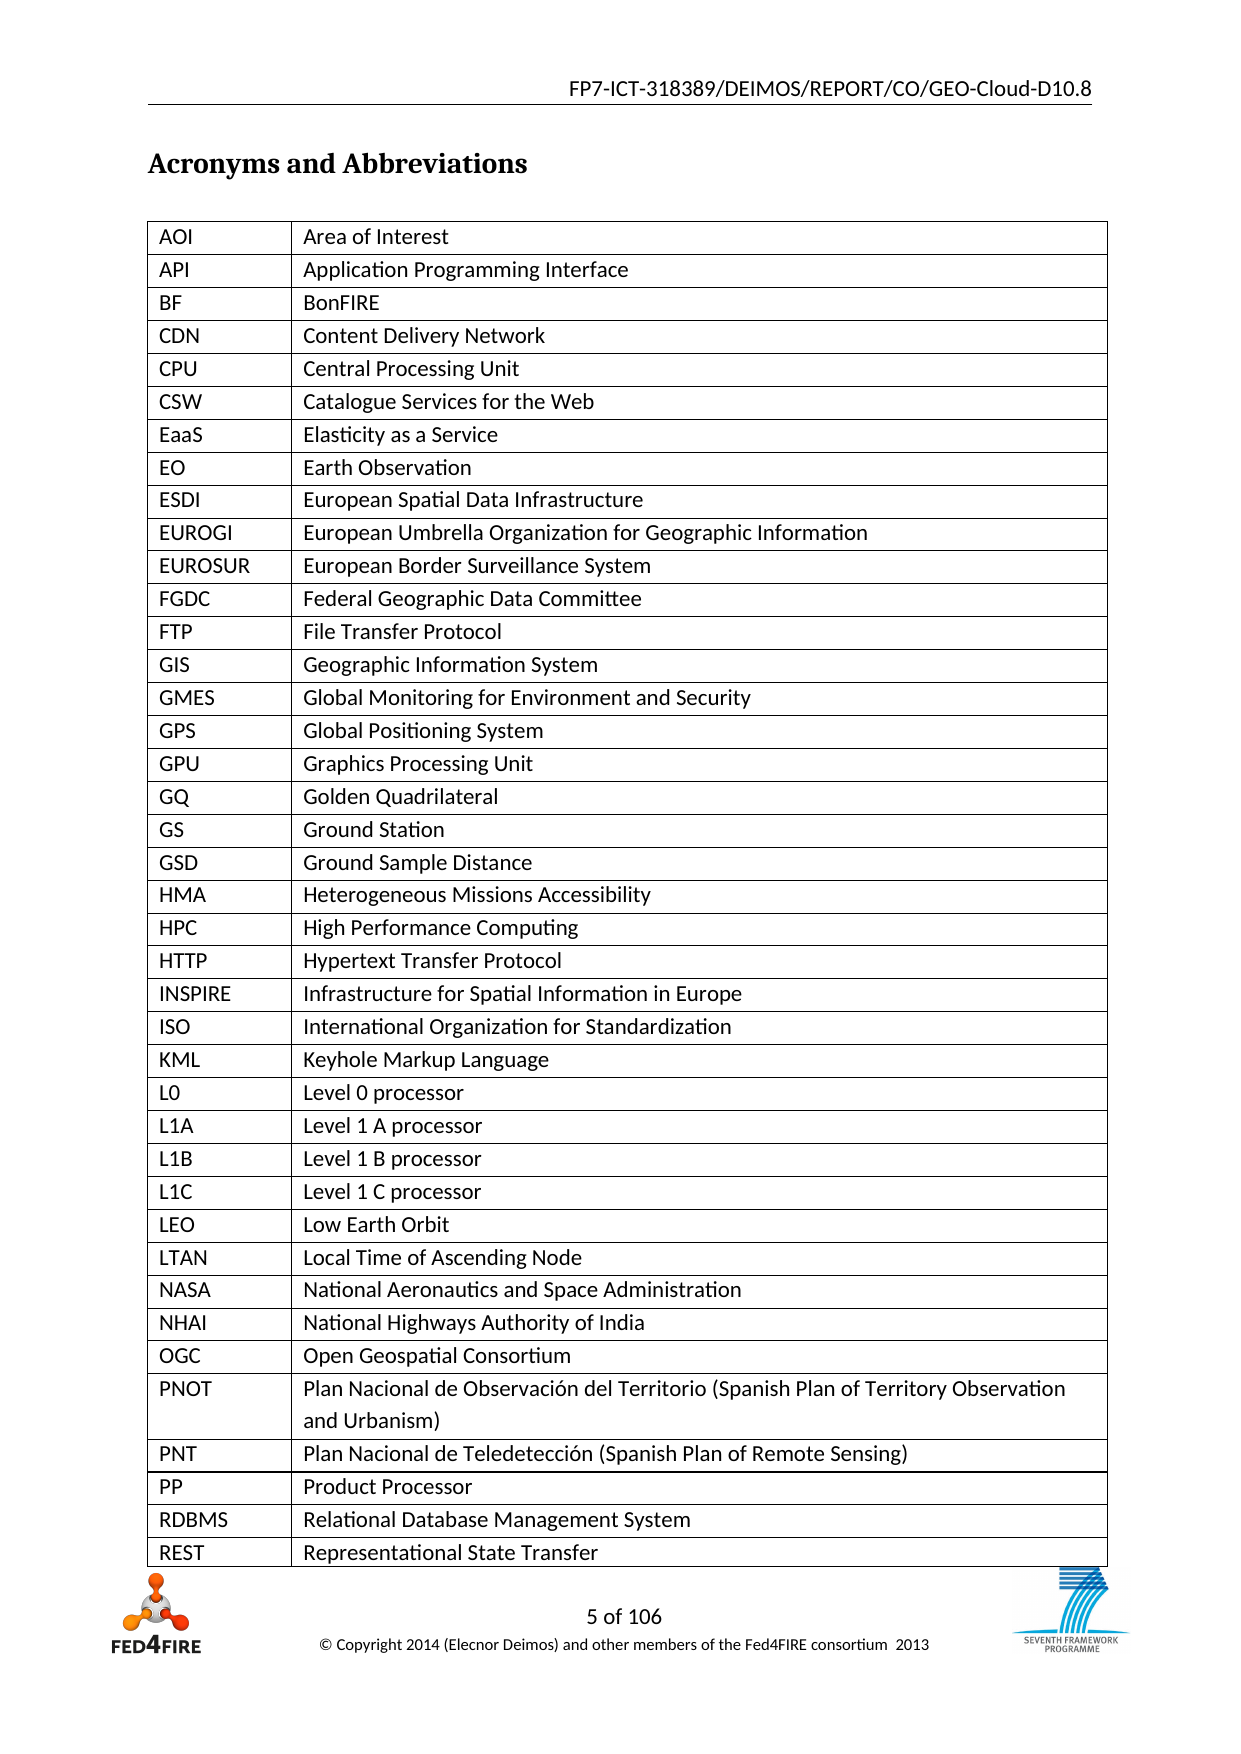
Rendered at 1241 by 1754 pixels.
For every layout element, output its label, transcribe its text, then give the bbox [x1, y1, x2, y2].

table_cell Golden Quadrilateral [292, 782, 1107, 814]
table_cell GIS [148, 650, 291, 682]
table_cell Central Processing Unit [292, 354, 1107, 386]
table_cell ESDI [148, 486, 291, 517]
table_cell ISO [148, 1012, 291, 1044]
table_cell EaaS [148, 420, 291, 452]
table_cell European Spatial Data Infrastructure [292, 486, 1107, 517]
table_cell Keyhole Markup Language [292, 1045, 1107, 1077]
table_cell Global Positioning System [292, 716, 1107, 748]
table_cell L1A [148, 1111, 291, 1143]
table_cell Ground Station [292, 815, 1107, 847]
table_cell FTP [148, 617, 291, 649]
table_cell NASA [148, 1276, 291, 1307]
table_cell Plan Nacional de Teledetección (Spanish Plan of Remote Sensing) [292, 1440, 1107, 1471]
table_cell European Umbrella Organization for Geographic Information [292, 519, 1107, 550]
table_cell REST [148, 1538, 291, 1566]
table_cell Level 1 C processor [292, 1177, 1107, 1209]
table_cell Low Earth Orbit [292, 1210, 1107, 1242]
table_cell BonFIRE [292, 288, 1107, 320]
table_cell KML [148, 1045, 291, 1077]
table_cell EUROGI [148, 519, 291, 550]
table_cell Plan Nacional de Observación del Territorio (Spanish Plan of Territory Observation and Urbanism) [292, 1374, 1107, 1438]
table_cell European Border Surveillance System [292, 551, 1107, 583]
table_cell CDN [148, 321, 291, 353]
table_cell HMA [148, 881, 291, 912]
table_cell GMES [148, 683, 291, 715]
table_cell GPS [148, 716, 291, 748]
table_cell GS [148, 815, 291, 847]
table_cell INSPIRE [148, 979, 291, 1011]
table_cell Hypertext Transfer Protocol [292, 946, 1107, 978]
table_cell RDBMS [148, 1505, 291, 1537]
table_cell CSW [148, 387, 291, 419]
table_cell Content Delivery Network [292, 321, 1107, 353]
table_cell Level 1 A processor [292, 1111, 1107, 1143]
table_cell Global Monitoring for Environment and Security [292, 683, 1107, 715]
table_cell Federal Geographic Data Committee [292, 584, 1107, 616]
table_cell GQ [148, 782, 291, 814]
table_cell NHAI [148, 1309, 291, 1340]
table_cell PNOT [148, 1374, 291, 1438]
table_cell Relational Database Management System [292, 1505, 1107, 1537]
table_cell L1B [148, 1144, 291, 1176]
table_cell HTTP [148, 946, 291, 978]
table_cell National Aeronautics and Space Administration [292, 1276, 1107, 1307]
table_cell API [148, 255, 291, 287]
table_cell Catalogue Services for the Web [292, 387, 1107, 419]
table_cell File Transfer Protocol [292, 617, 1107, 649]
table_cell Application Programming Interface [292, 255, 1107, 287]
table_cell L1C [148, 1177, 291, 1209]
table_cell L0 [148, 1078, 291, 1110]
table_cell EUROSUR [148, 551, 291, 583]
text Acronyms and Abbreviations [148, 148, 1092, 181]
table_cell Representational State Transfer [292, 1538, 1107, 1566]
table_cell OGC [148, 1341, 291, 1373]
table_cell Local Time of Ascending Node [292, 1243, 1107, 1274]
table_cell Level 0 processor [292, 1078, 1107, 1110]
table_cell LEO [148, 1210, 291, 1242]
table_cell FGDC [148, 584, 291, 616]
table_cell Earth Observation [292, 453, 1107, 484]
table_cell BF [148, 288, 291, 320]
table_cell LTAN [148, 1243, 291, 1274]
table_cell Elasticity as a Service [292, 420, 1107, 452]
table_cell Ground Sample Distance [292, 848, 1107, 879]
table_cell High Performance Computing [292, 914, 1107, 945]
table_header AOI [148, 222, 291, 254]
table_cell Infrastructure for Spatial Information in Europe [292, 979, 1107, 1011]
table_cell PNT [148, 1440, 291, 1471]
table_cell CPU [148, 354, 291, 386]
table_cell Geographic Information System [292, 650, 1107, 682]
table_cell GSD [148, 848, 291, 879]
table_cell GPU [148, 749, 291, 781]
table_cell Open Geospatial Consortium [292, 1341, 1107, 1373]
table_cell PP [148, 1473, 291, 1504]
table_cell HPC [148, 914, 291, 945]
table_cell International Organization for Standardization [292, 1012, 1107, 1044]
table_cell Level 1 B processor [292, 1144, 1107, 1176]
table_cell National Highways Authority of India [292, 1309, 1107, 1340]
table_cell EO [148, 453, 291, 484]
table_header Area of Interest [292, 222, 1107, 254]
table_cell Graphics Processing Unit [292, 749, 1107, 781]
table_cell Heterogeneous Missions Accessibility [292, 881, 1107, 912]
table_cell Product Processor [292, 1473, 1107, 1504]
